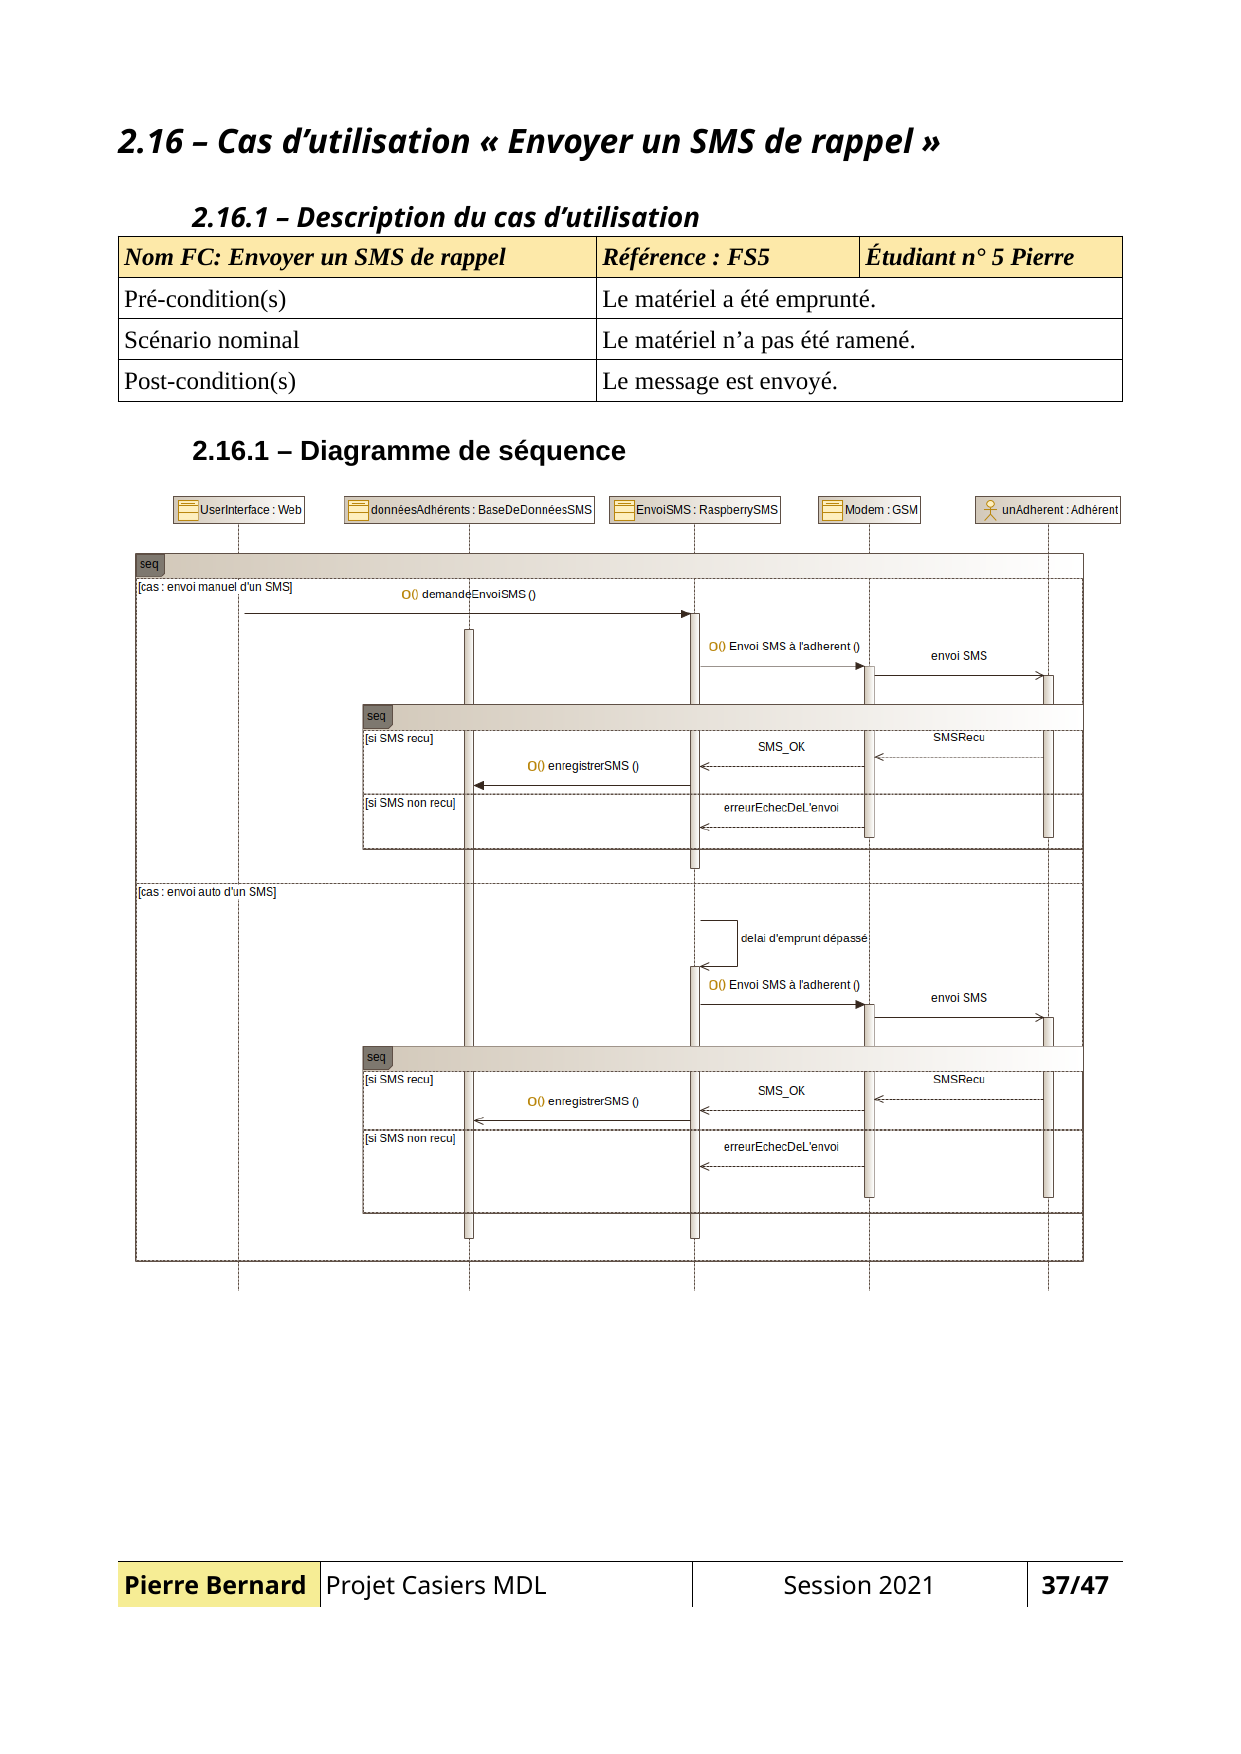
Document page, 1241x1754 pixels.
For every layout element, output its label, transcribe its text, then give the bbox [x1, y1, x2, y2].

table_cell Post-condition(s) [119, 360, 596, 401]
table_cell Le matériel n’a pas été ramené. [597, 319, 1122, 359]
table_cell Pré-condition(s) [119, 278, 596, 318]
table_cell Le message est envoyé. [597, 360, 1122, 401]
subtitle 2.16 – Cas d’utilisation « Envoyer un SMS de rappel » [118, 118, 1122, 164]
table_cell Scénario nominal [119, 319, 596, 359]
table_header Référence : FS5 [597, 237, 859, 277]
table_header Nom FC: Envoyer un SMS de rappel [119, 237, 596, 277]
table_header Étudiant n° 5 Pierre [860, 237, 1122, 277]
picture [126, 486, 1130, 1291]
subtitle 2.16.1 – Description du cas d’utilisation [118, 198, 1122, 236]
table_cell Le matériel a été emprunté. [597, 278, 1122, 318]
subtitle 2.16.1 – Diagramme de séquence [118, 435, 1122, 467]
